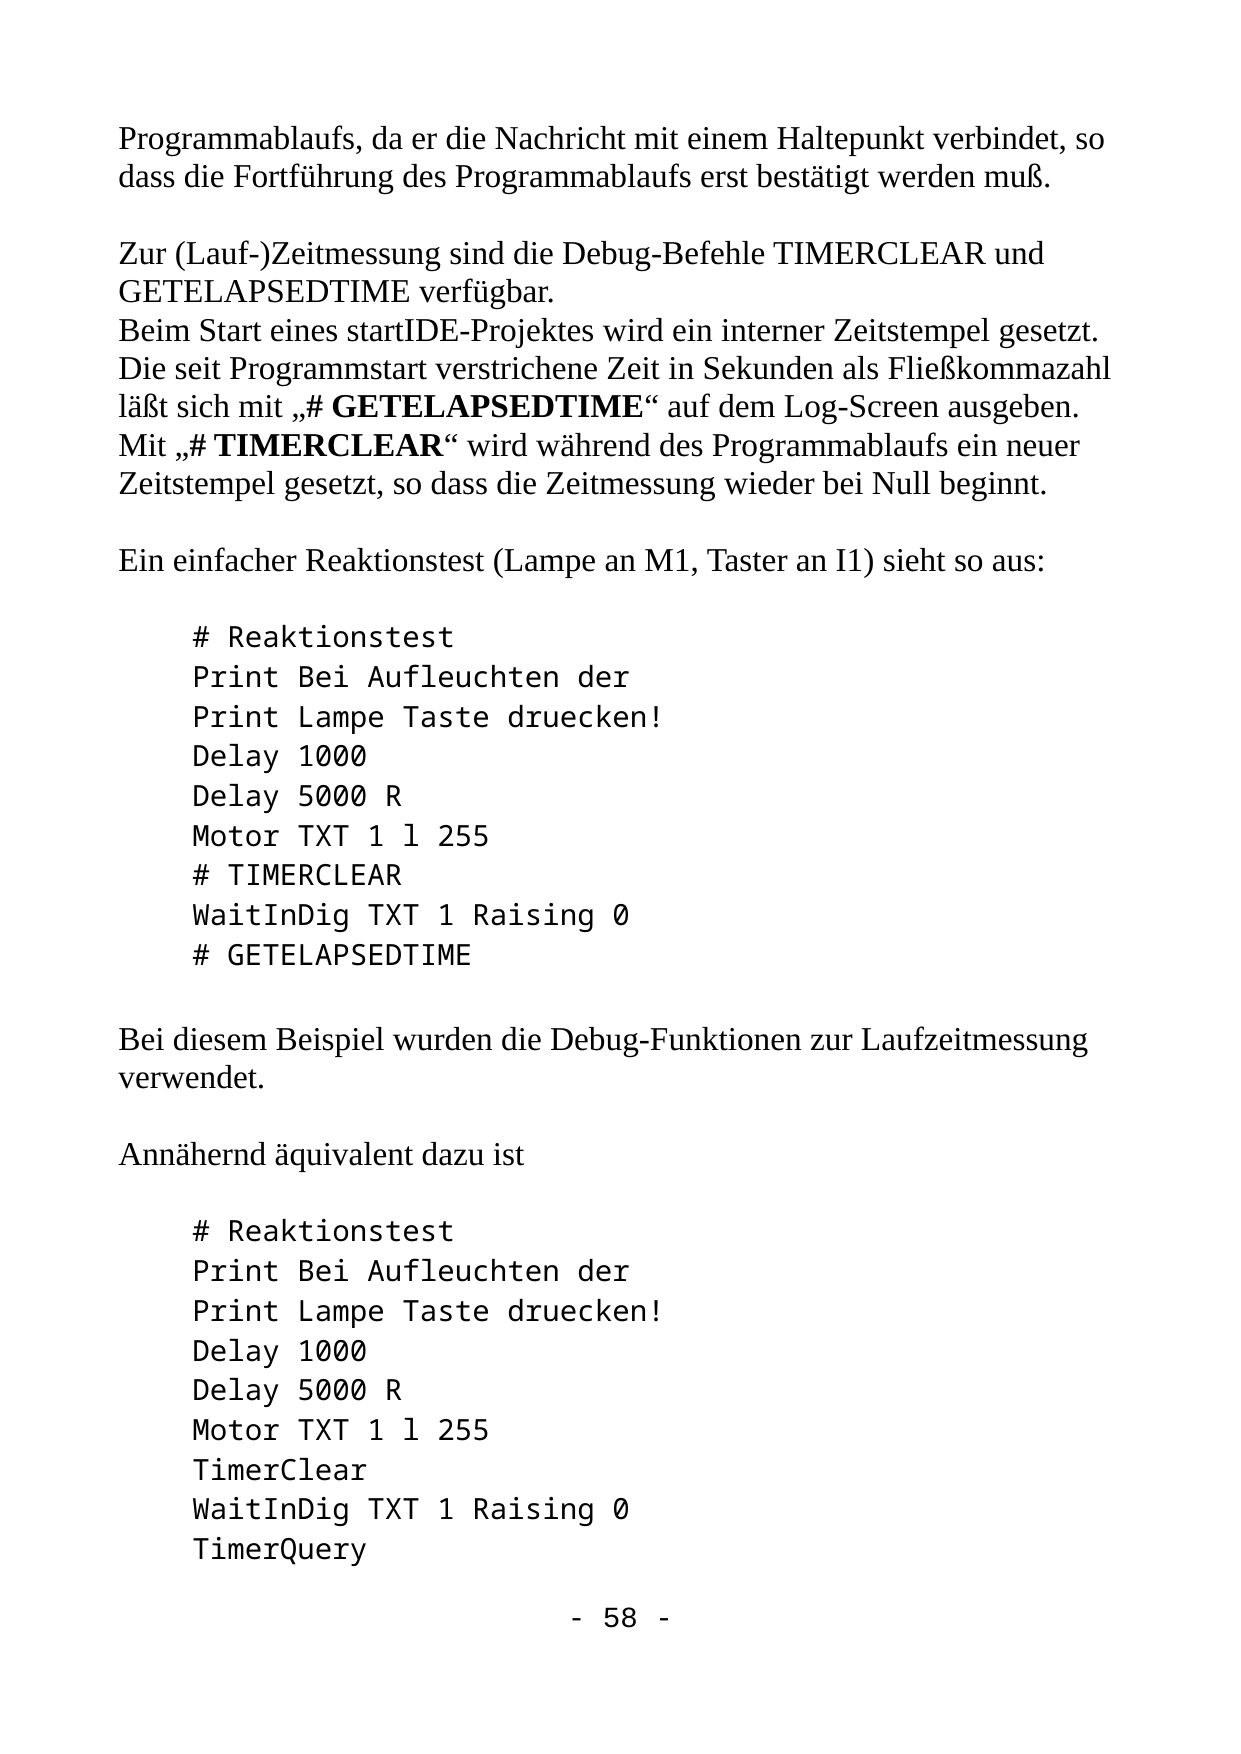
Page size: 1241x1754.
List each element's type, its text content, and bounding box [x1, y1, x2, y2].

text Mit „# TIMERCLEAR“ wird während des Programmablaufs ein neuer Zeitstempel gesetzt, so dass die Zeitmessung wieder bei Null beginnt. [118, 425, 1122, 501]
text # Reaktionstest Print Bei Aufleuchten der Print Lampe Taste druecken! Delay 1000 Delay 5000 R Motor TXT 1 l 255 # TIMERCLEAR WaitInDig TXT 1 Raising 0 # GETELAPSEDTIME [118, 616, 1122, 1019]
text Ein einfacher Reaktionstest (Lampe an M1, Taster an I1) sieht so aus: [118, 540, 1122, 578]
text # Reaktionstest Print Bei Aufleuchten der Print Lampe Taste druecken! Delay 1000 Delay 5000 R Motor TXT 1 l 255 TimerClear WaitInDig TXT 1 Raising 0 TimerQuery [118, 1211, 1122, 1568]
text Zur (Lauf-)Zeitmessung sind die Debug-Befehle TIMERCLEAR und GETELAPSEDTIME verfügbar. [118, 233, 1122, 310]
text Beim Start eines startIDE-Projektes wird ein interner Zeitstempel gesetzt. Die seit Programmstart verstrichene Zeit in Sekunden als Fließkommazahl läßt sich mit „# GETELAPSEDTIME“ auf dem Log-Screen ausgeben. [118, 310, 1122, 425]
text Annähernd äquivalent dazu ist [118, 1134, 1122, 1172]
text Bei diesem Beispiel wurden die Debug-Funktionen zur Laufzeitmessung verwendet. [118, 1019, 1122, 1096]
text Programmablaufs, da er die Nachricht mit einem Haltepunkt verbindet, so dass die Fortführung des Programmablaufs erst bestätigt werden muß. [118, 118, 1122, 195]
